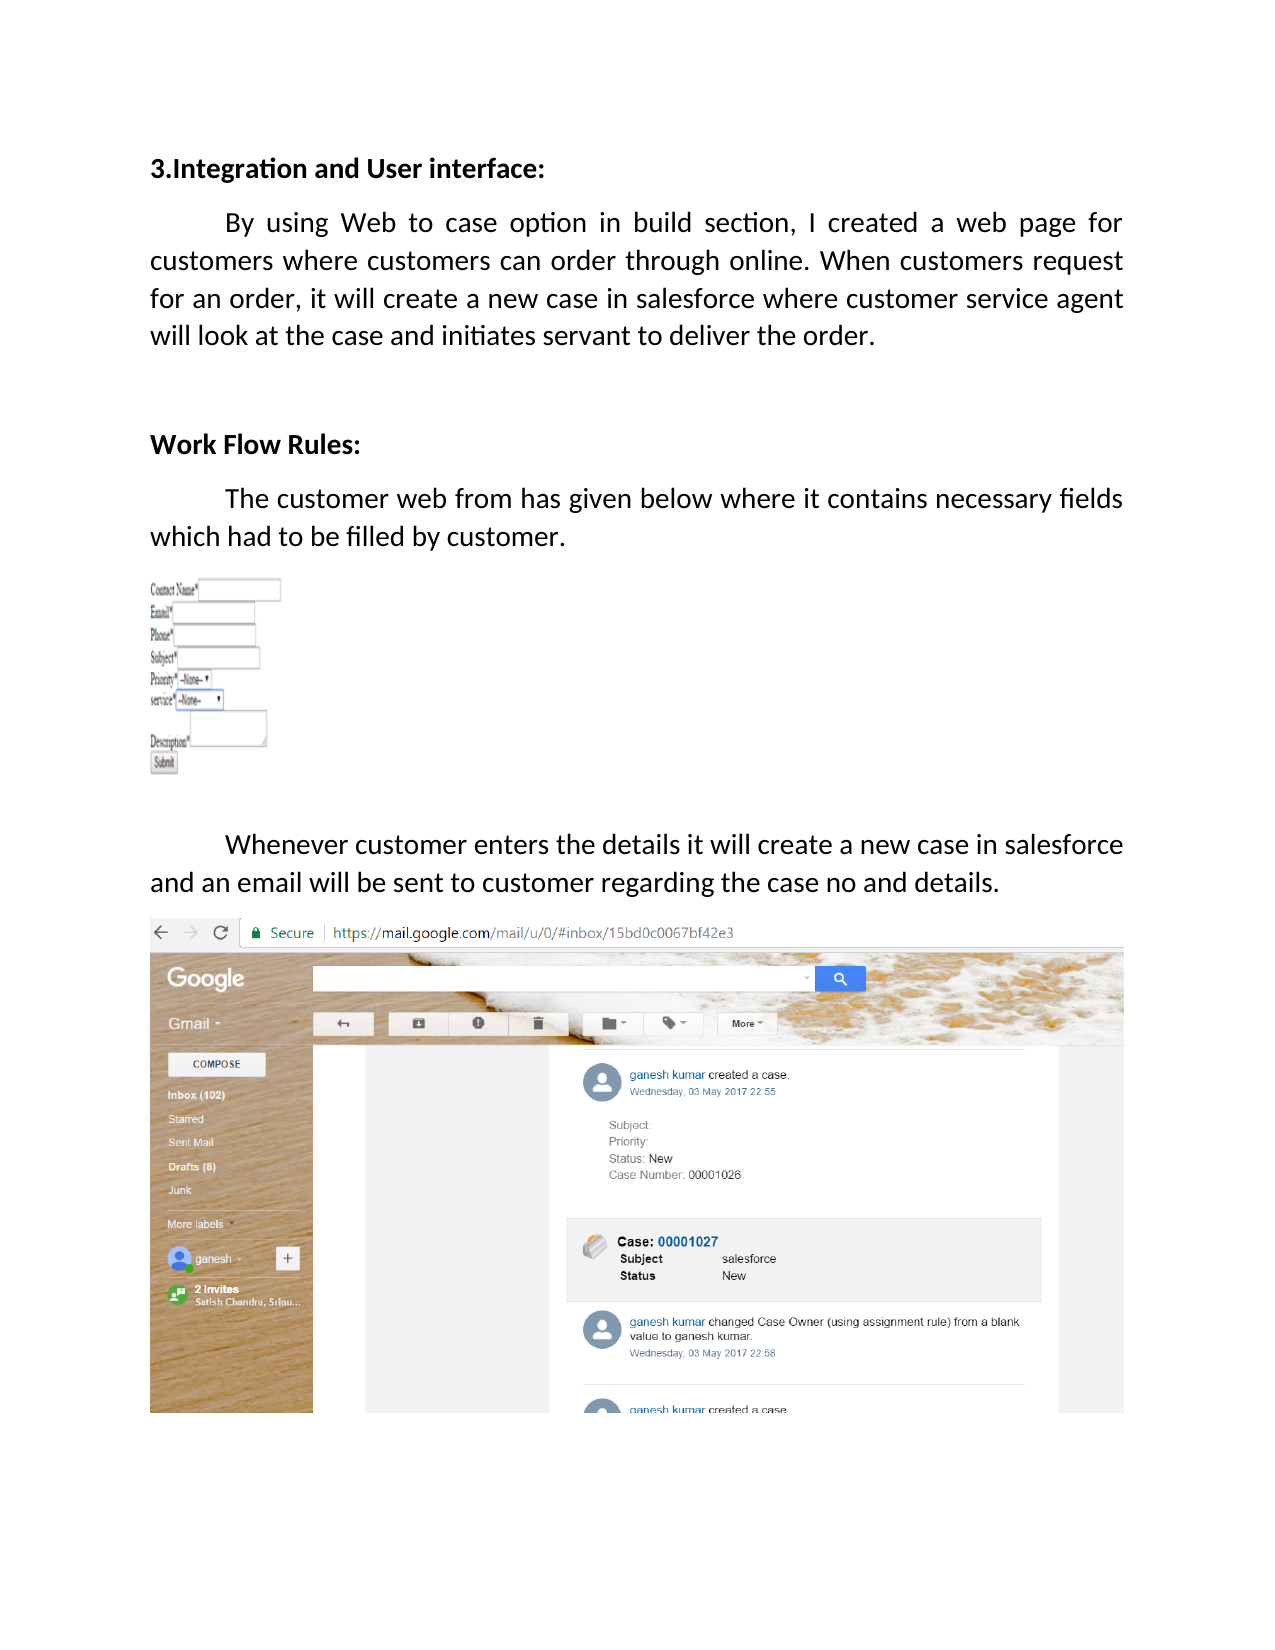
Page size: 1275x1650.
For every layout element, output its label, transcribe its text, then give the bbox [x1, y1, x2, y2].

text By using Web to case option in build section, I created a web page for customers where customers can order through online. When customers request for an order, it will create a new case in salesforce where customer service agent will look at the case and initiates servant to deliver the order. [150, 204, 1125, 353]
text 3.Integration and User interface: [150, 150, 1125, 186]
text The customer web from has given below where it contains necessary fields which had to be filled by customer. [150, 481, 1125, 554]
text Whenever customer enters the details it will create a new case in salesforce and an email will be sent to customer regarding the case no and details. [150, 826, 1125, 900]
text Work Flow Rules: [150, 426, 1125, 462]
